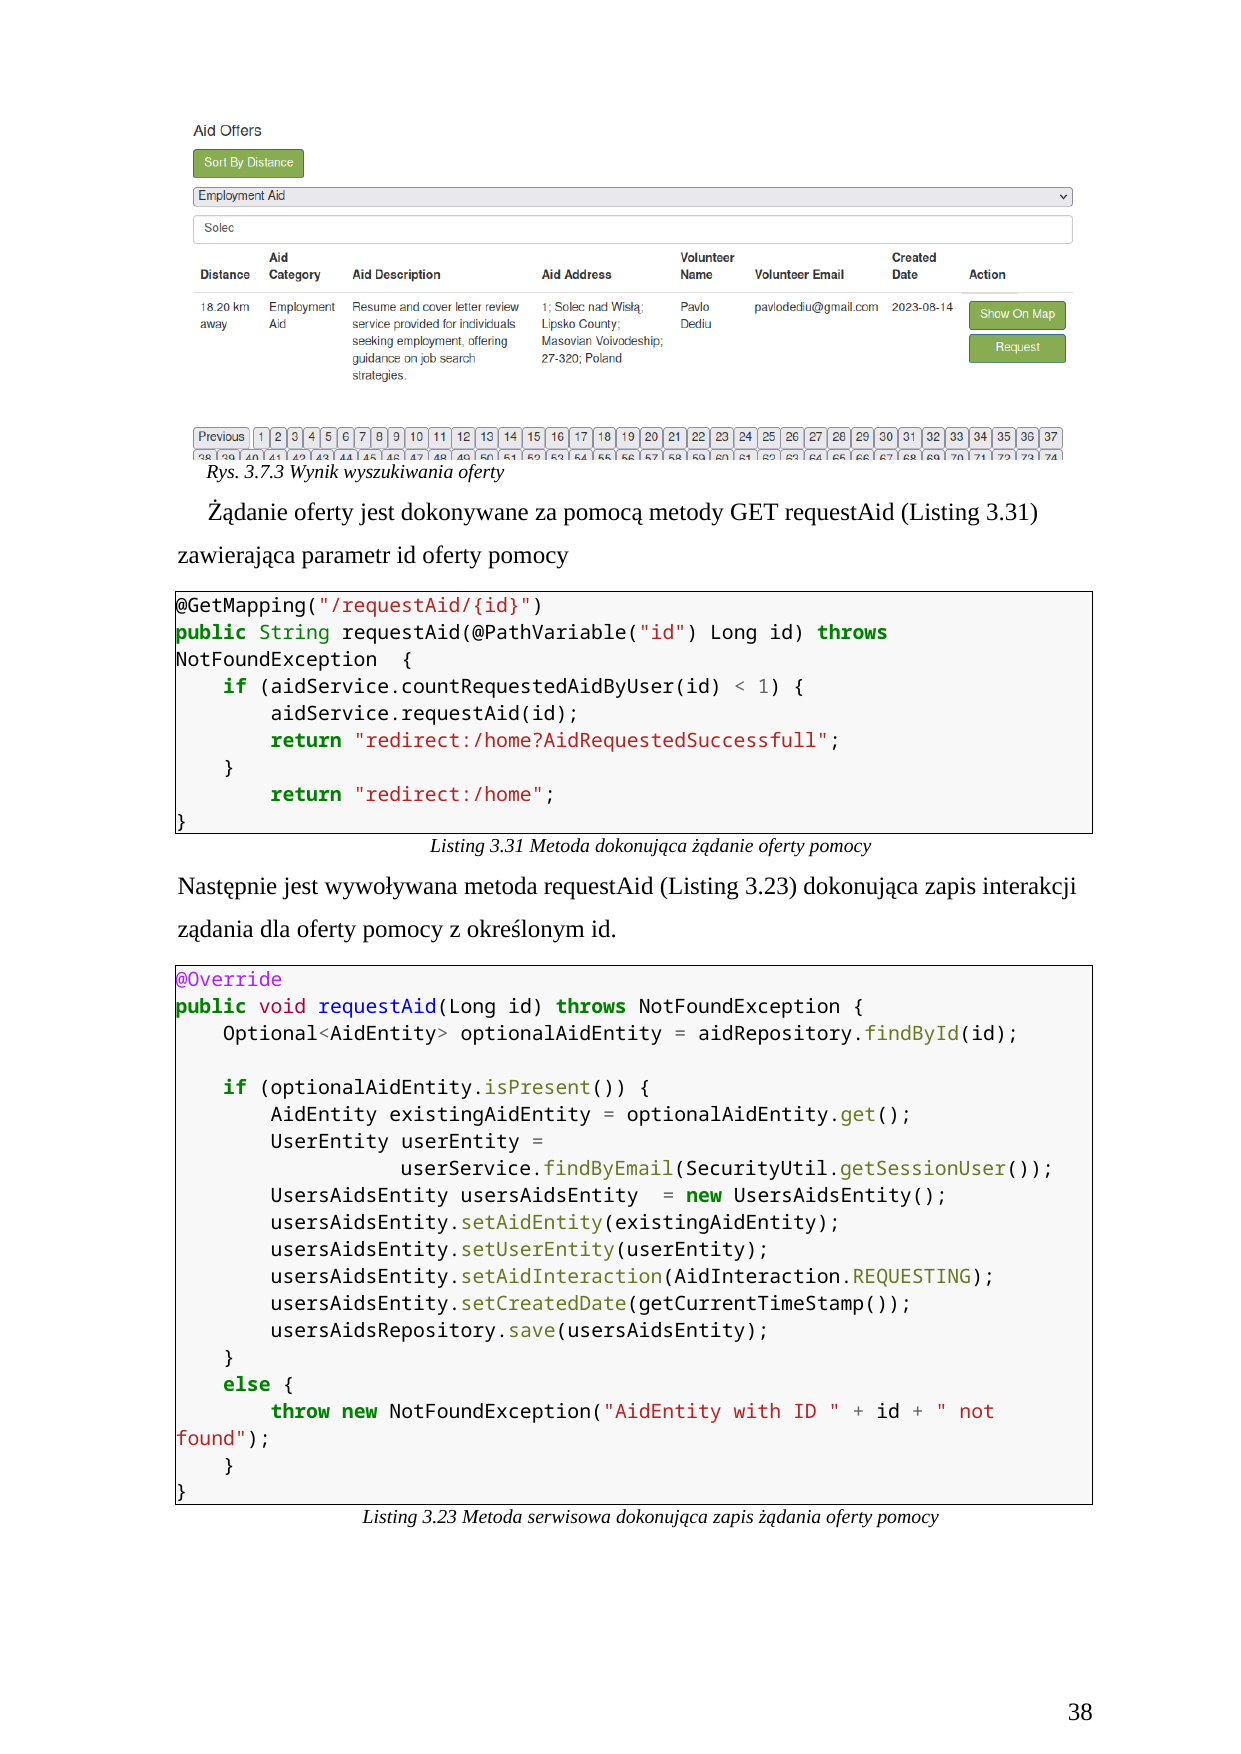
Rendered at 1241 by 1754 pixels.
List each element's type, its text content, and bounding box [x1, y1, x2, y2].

text Listing 3.23 Metoda serwisowa dokonująca zapis żądania oferty pomocy [179, 1505, 1093, 1528]
text Następnie jest wywoływana metoda requestAid (Listing 3.23) dokonująca zapis interakcji ządania dla oferty pomocy z określonym id. [177, 834, 1092, 943]
text Żądanie oferty jest dokonywane za pomocą metody GET requestAid (Listing 3.31) zawierająca parametr id oferty pomocy [177, 460, 1092, 569]
text Listing 3.31 Metoda dokonująca żądanie oferty pomocy [179, 834, 1093, 857]
text Rys. 3.7.3 Wynik wyszukiwania oferty [176, 460, 1091, 483]
picture [176, 120, 1092, 460]
